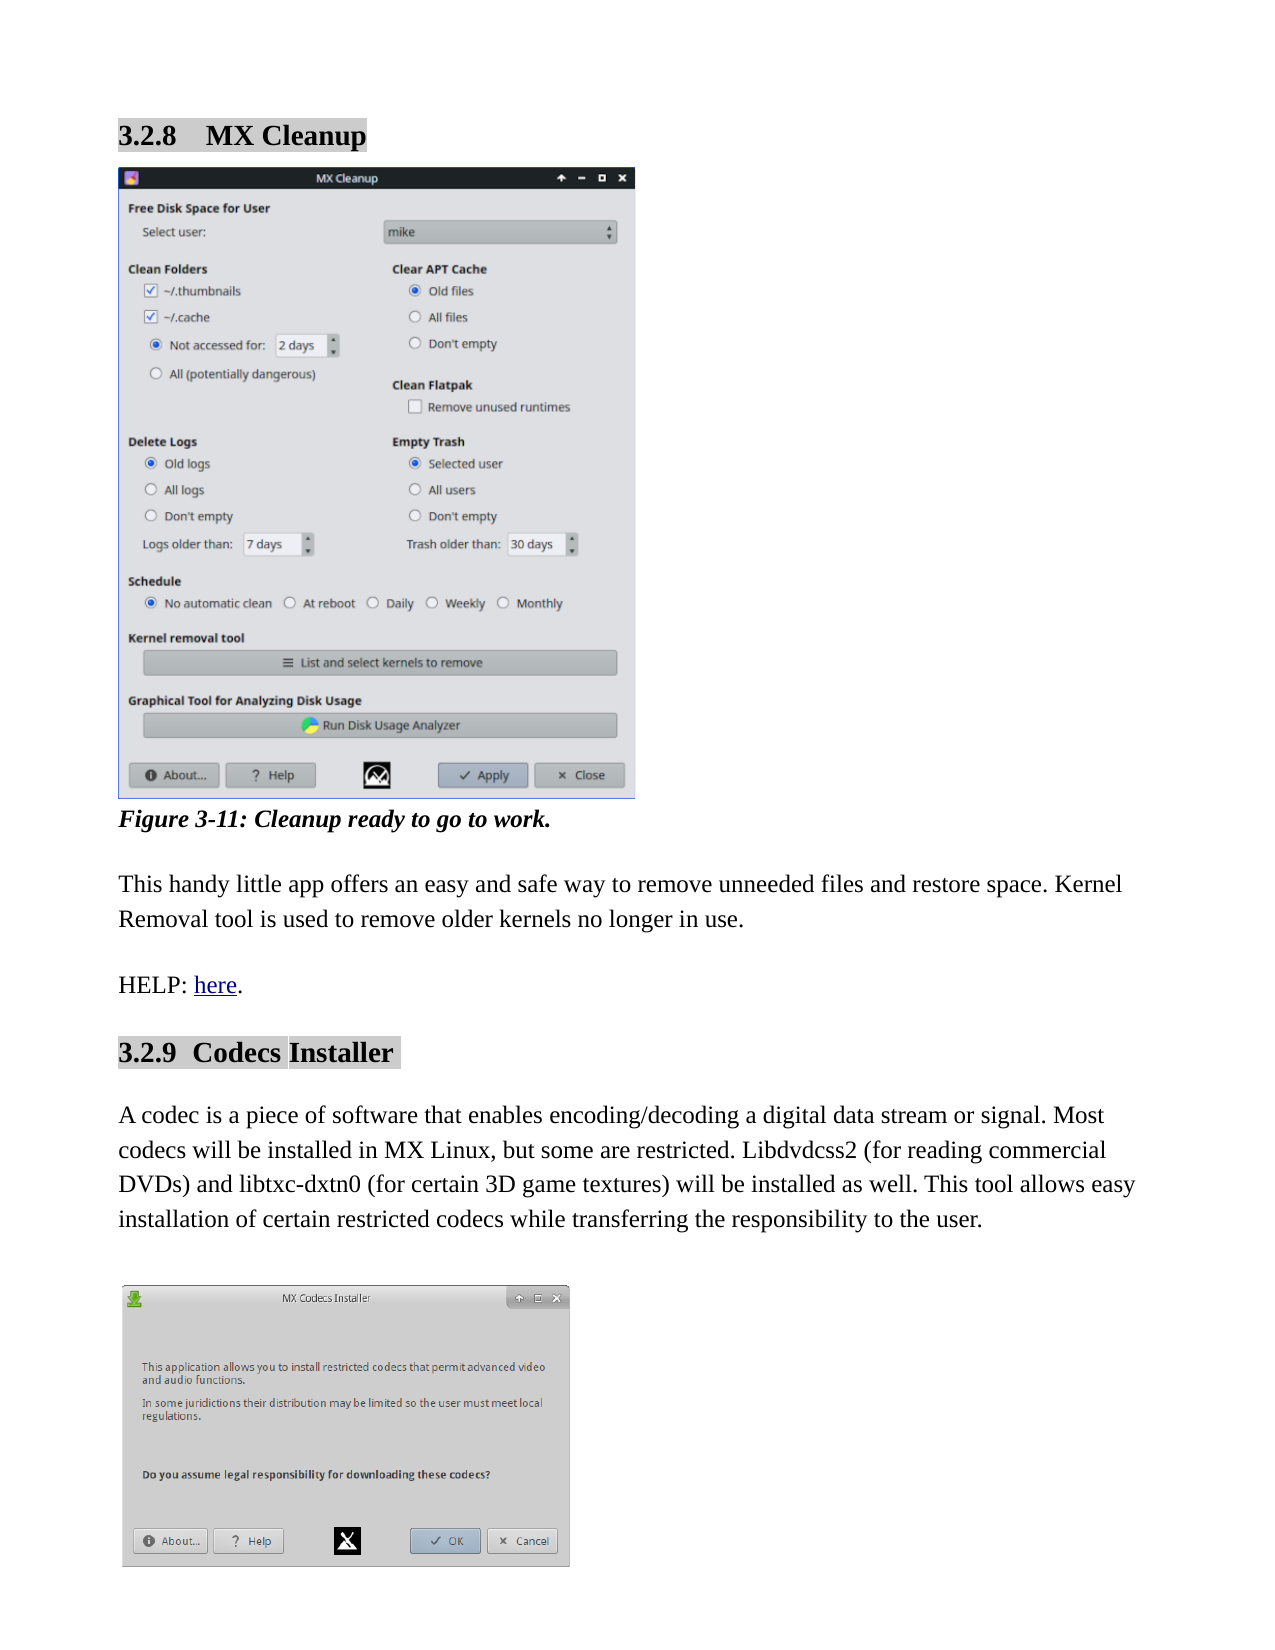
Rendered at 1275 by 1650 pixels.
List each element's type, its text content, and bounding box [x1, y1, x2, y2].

text HELP: here. [118, 970, 1157, 998]
subtitle 3.2.9 Codecs Installer [162, 1036, 176, 1069]
text This handy little app offers an easy and safe way to remove unneeded files and restore space. Kernel Removal tool is used to remove older kernels no longer in use. [118, 869, 1157, 933]
subtitle 3.2.8 MX Cleanup [367, 118, 1138, 152]
picture [122, 1285, 570, 1567]
picture [118, 167, 636, 799]
subtitle 3.2.9 Codecs Installer [401, 1036, 1138, 1069]
subtitle 3.2.8 MX Cleanup [162, 118, 176, 152]
subtitle 3.2.9 Codecs Installer [288, 1036, 394, 1069]
text Figure 3-11: Cleanup ready to go to work. [118, 183, 1157, 833]
text A codec is a piece of software that enables encoding/decoding a digital data stream or signal. Most codecs will be installed in MX Linux, but some are restricted. Libdvdcss2 (for reading commercial DVDs) and libtxc-dxtn0 (for certain 3D game textures) will be installed as well. This tool allows easy installation of certain restricted codecs while transferring the responsibility to the user. [118, 1100, 1157, 1232]
